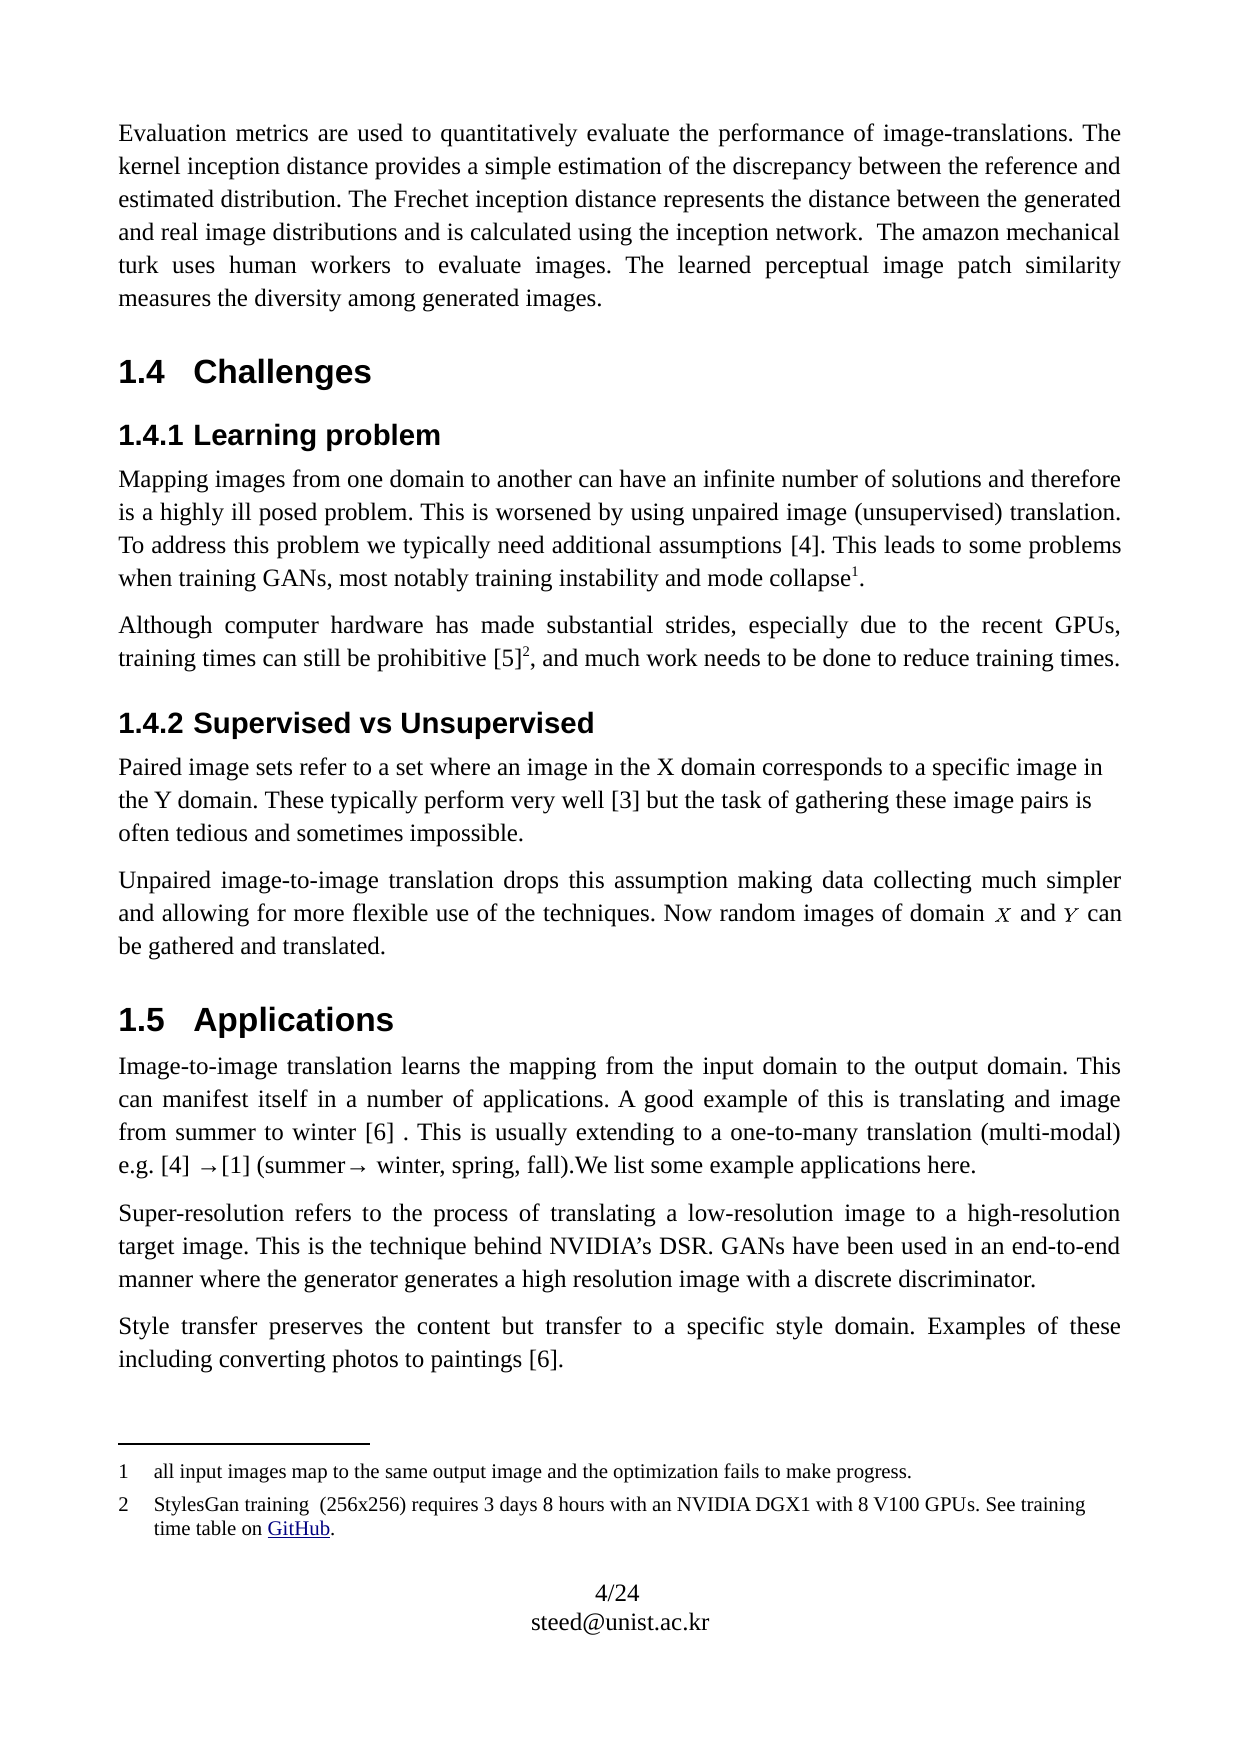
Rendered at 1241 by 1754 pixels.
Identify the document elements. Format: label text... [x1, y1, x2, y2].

text Image-to-image translation learns the mapping from the input domain to the output domain. This can manifest itself in a number of applications. A good example of this is translating and image from summer to winter [6]⁠ . This is usually extending to a one-to-many translation (multi-modal) e.g. [4]⁠ →[1]⁠ (summer→ winter, spring, fall).We list some example applications here. [118, 1051, 1122, 1179]
text Unpaired image-to-image translation drops this assumption making data collecting much simpler and allowing for more flexible use of the techniques. Now random images of domain and can be gathered and translated. [118, 865, 1122, 960]
subtitle Challenges [118, 352, 1122, 390]
subtitle Applications [118, 1000, 1122, 1038]
text Although computer hardware has made substantial strides, especially due to the recent GPUs, training times can still be prohibitive [5]⁠, and much work needs to be done to reduce training times. [118, 610, 1122, 672]
text Paired image sets refer to a set where an image in the X domain corresponds to a specific image in the Y domain. These typically perform very well [3]⁠ but the task of gathering these image pairs is often tedious and sometimes impossible. [118, 752, 1122, 847]
subtitle Supervised vs Unsupervised [118, 706, 1122, 739]
text all input images map to the same output image and the optimization fails to make progress. [118, 1459, 1122, 1483]
text Style transfer preserves the content but transfer to a specific style domain. Examples of these including converting photos to paintings [6]⁠. [118, 1311, 1122, 1373]
subtitle Learning problem [118, 417, 1122, 451]
text Super-resolution refers to the process of translating a low-resolution image to a high-resolution target image. This is the technique behind NVIDIA’s DSR. GANs have been used in an end-to-end manner where the generator generates a high resolution image with a discrete discriminator. [118, 1198, 1122, 1292]
text Mapping images from one domain to another can have an infinite number of solutions and therefore is a highly ill posed problem. This is worsened by using unpaired image (unsupervised) translation. To address this problem we typically need additional assumptions [4]⁠. This leads to some problems when training GANs, most notably training instability and mode collapse. [118, 464, 1122, 591]
text Evaluation metrics are used to quantitatively evaluate the performance of image-translations. The kernel inception distance provides a simple estimation of the discrepancy between the reference and estimated distribution. The Frechet inception distance represents the distance between the generated and real image distributions and is calculated using the inception network. The amazon mechanical turk uses human workers to evaluate images. The learned perceptual image patch similarity measures the diversity among generated images. [118, 118, 1122, 312]
text StylesGan training (256x256) requires 3 days 8 hours with an NVIDIA DGX1 with 8 V100 GPUs. See training time table on GitHub. [118, 1492, 1122, 1540]
